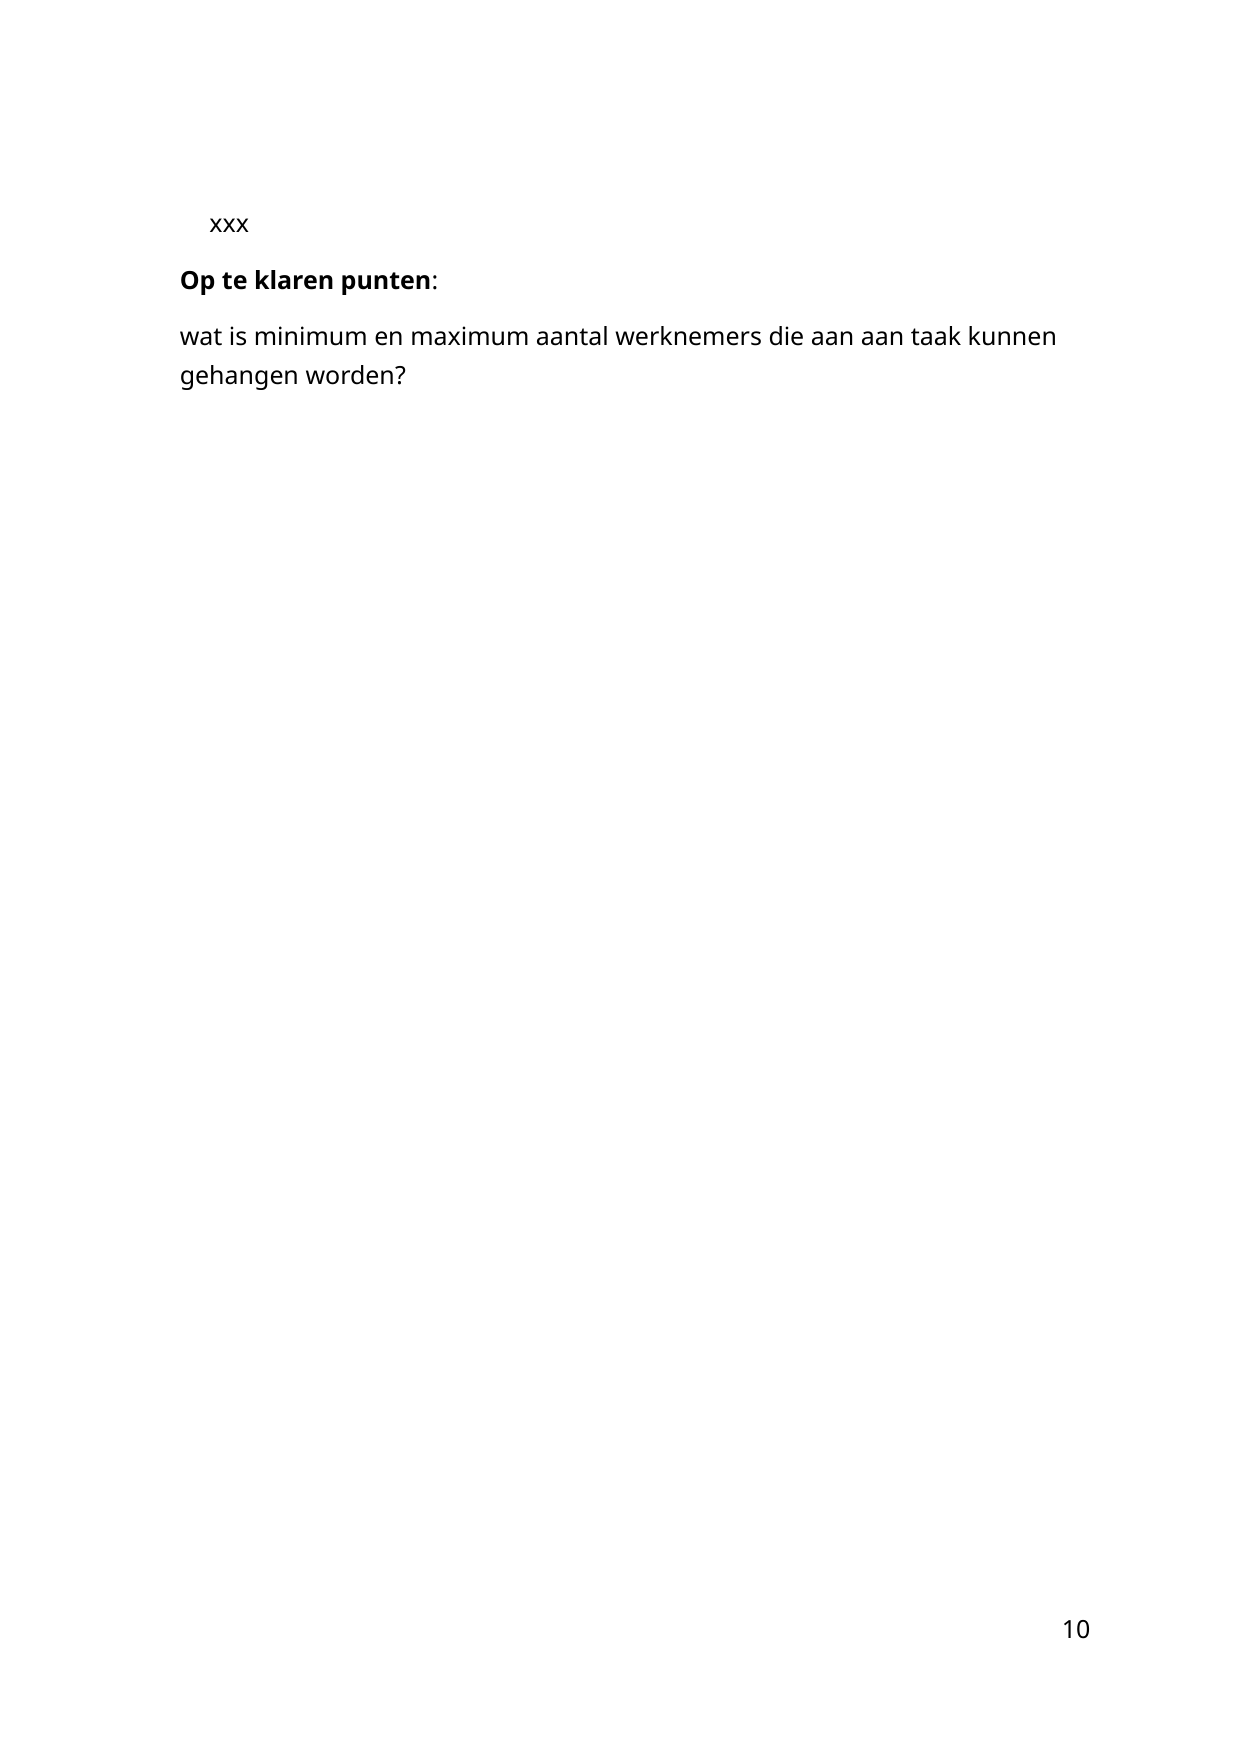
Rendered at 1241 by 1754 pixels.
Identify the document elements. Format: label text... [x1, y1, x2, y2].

text wat is minimum en maximum aantal werknemers die aan aan taak kunnen gehangen worden? [179, 318, 1090, 392]
text Op te klaren punten: [179, 262, 1090, 296]
text xxx [209, 206, 1090, 240]
